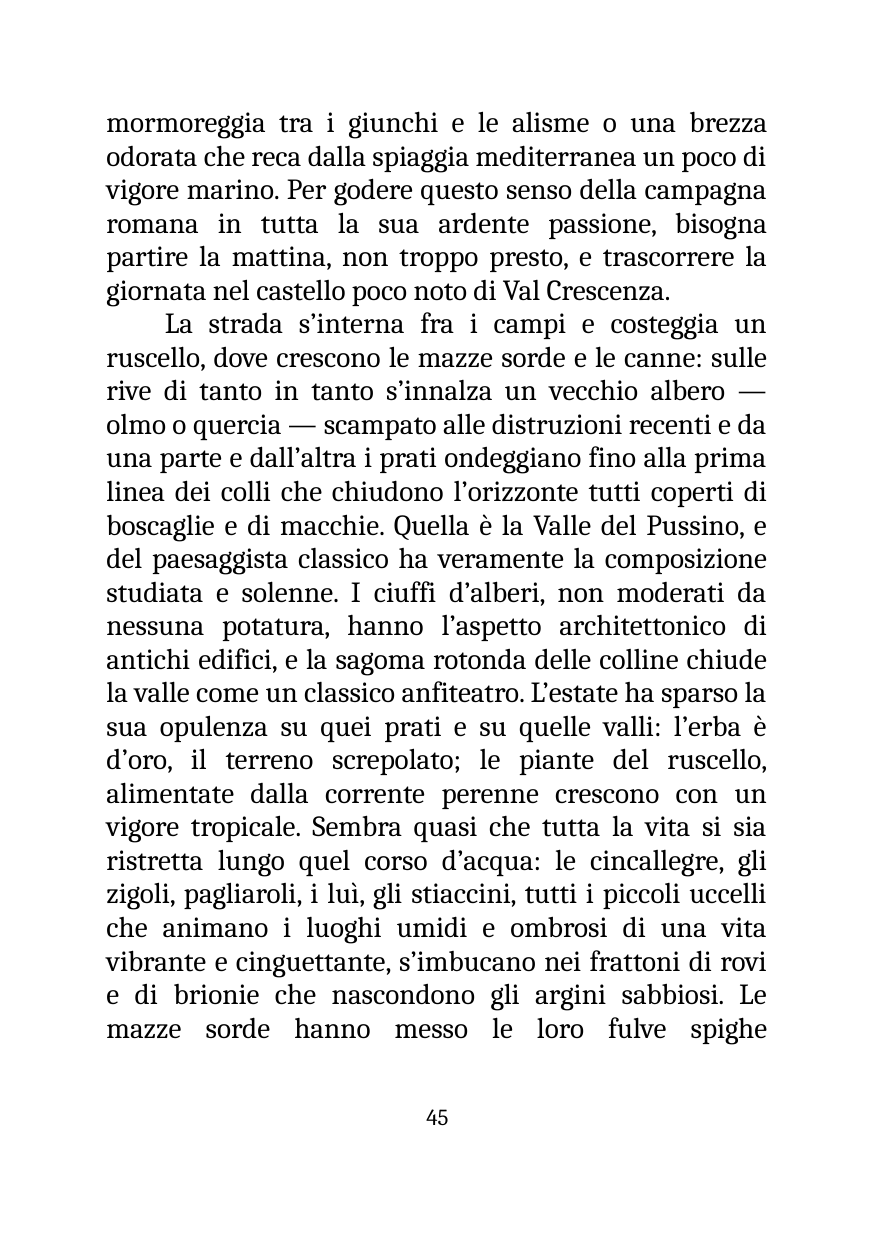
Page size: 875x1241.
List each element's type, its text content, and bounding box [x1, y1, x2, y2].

text mormoreggia tra i giunchi e le alisme o una brezza odorata che reca dalla spiaggia mediterranea un poco di vigore marino. Per godere questo senso della campagna romana in tutta la sua ardente passione, bisogna partire la mattina, non troppo presto, e trascorrere la giornata nel castello poco noto di Val Crescenza. [106, 106, 768, 307]
text La strada s’interna fra i campi e costeggia un ruscello, dove crescono le mazze sorde e le canne: sulle rive di tanto in tanto s’innalza un vecchio albero — olmo o quercia — scampato alle distruzioni recenti e da una parte e dall’altra i prati ondeggiano fino alla prima linea dei colli che chiudono l’orizzonte tutti coperti di boscaglie e di macchie. Quella è la Valle del Pussino, e del paesaggista classico ha veramente la composizione studiata e solenne. I ciuffi d’alberi, non moderati da nessuna potatura, hanno l’aspetto architettonico di antichi edifici, e la sagoma rotonda delle colline chiude la valle come un classico anfiteatro. L’estate ha sparso la sua opulenza su quei prati e su quelle valli: l’erba è d’oro, il terreno screpolato; le piante del ruscello, alimentate dalla corrente perenne crescono con un vigore tropicale. Sembra quasi che tutta la vita si sia ristretta lungo quel corso d’acqua: le cincallegre, gli zigoli, pagliaroli, i luì, gli stiaccini, tutti i piccoli uccelli che animano i luoghi umidi e ombrosi di una vita vibrante e cinguettante, s’imbucano nei frattoni di rovi e di brionie che nascondono gli argini sabbiosi. Le mazze sorde hanno messo le loro fulve spighe [106, 307, 768, 1045]
